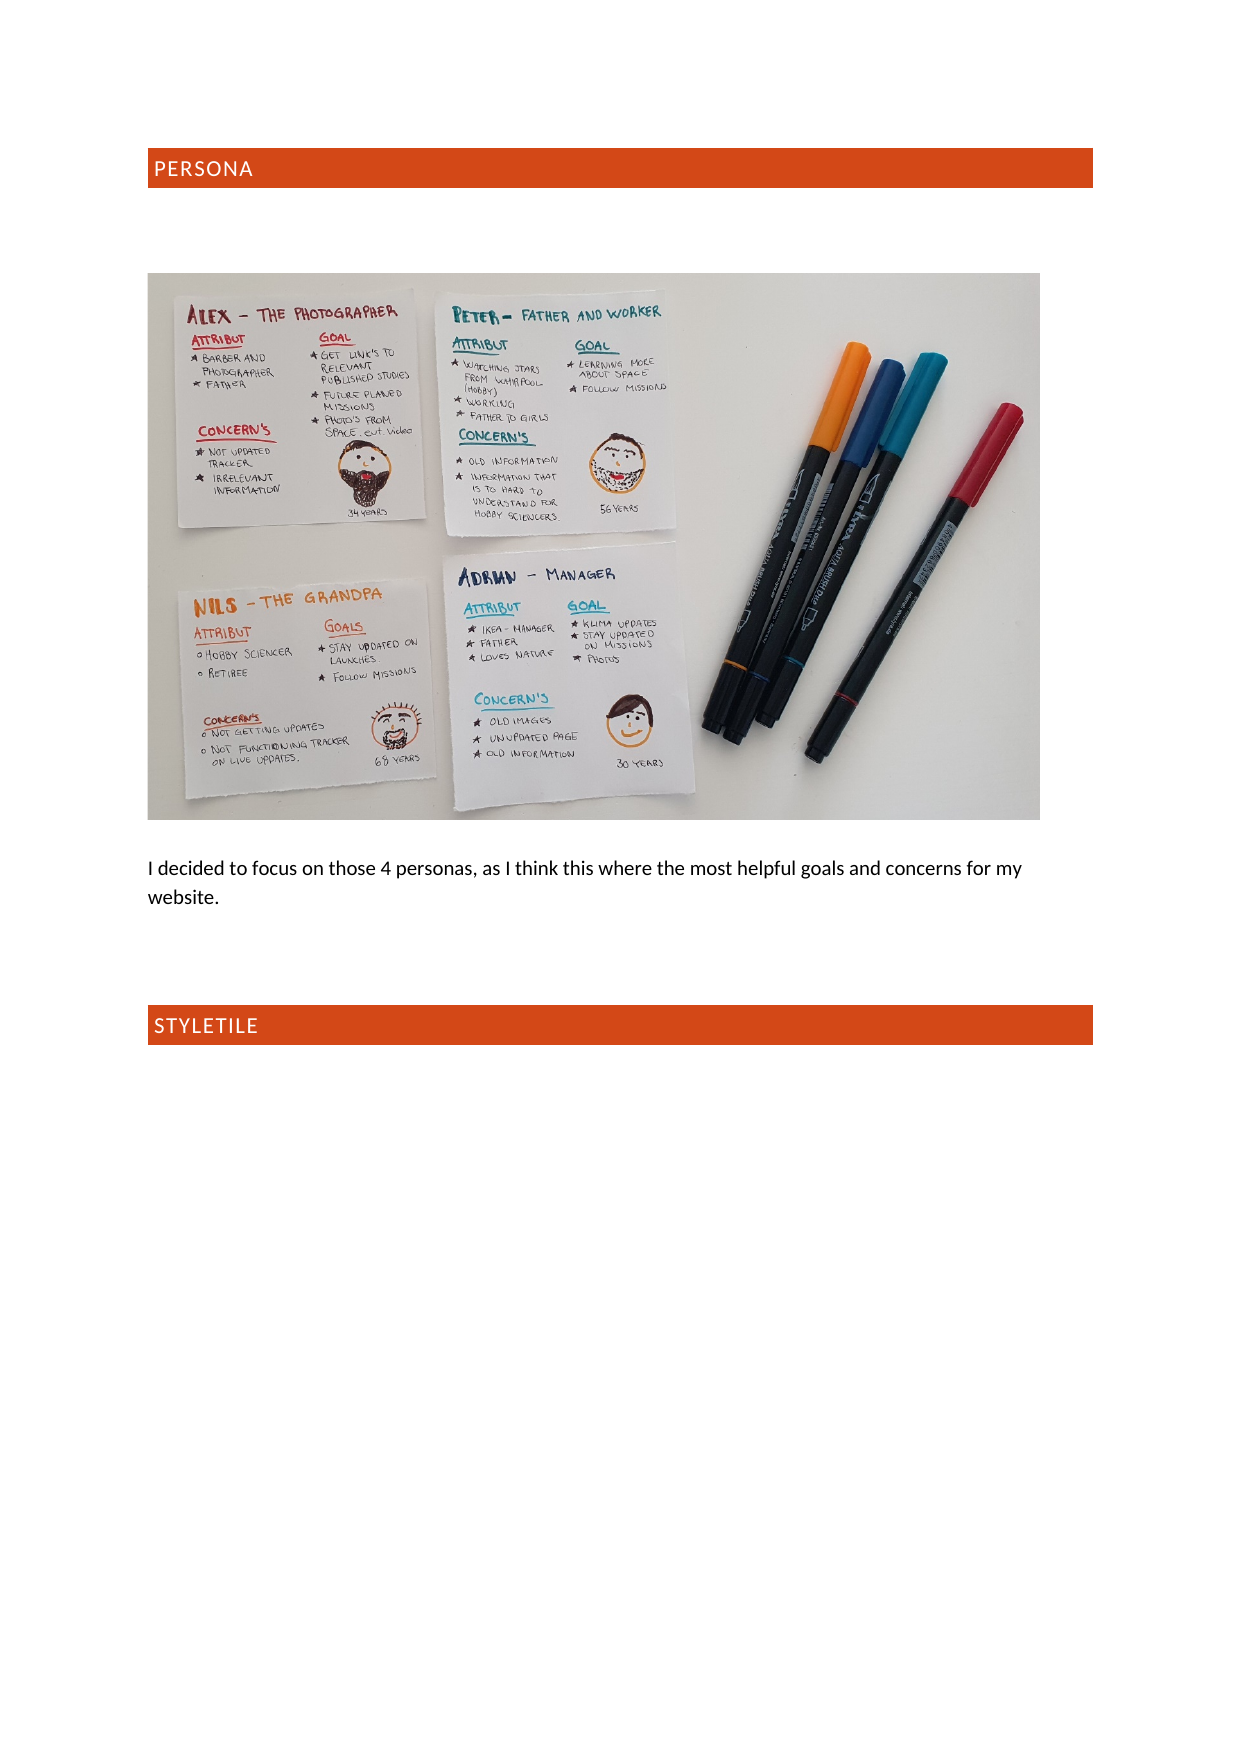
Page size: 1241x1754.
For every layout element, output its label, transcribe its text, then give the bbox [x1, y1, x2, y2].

subtitle Styletile [154, 1011, 1086, 1039]
text I decided to focus on those 4 personas, as I think this where the most helpful goals and concerns for my website. [148, 855, 1093, 909]
subtitle Persona [154, 154, 1086, 182]
